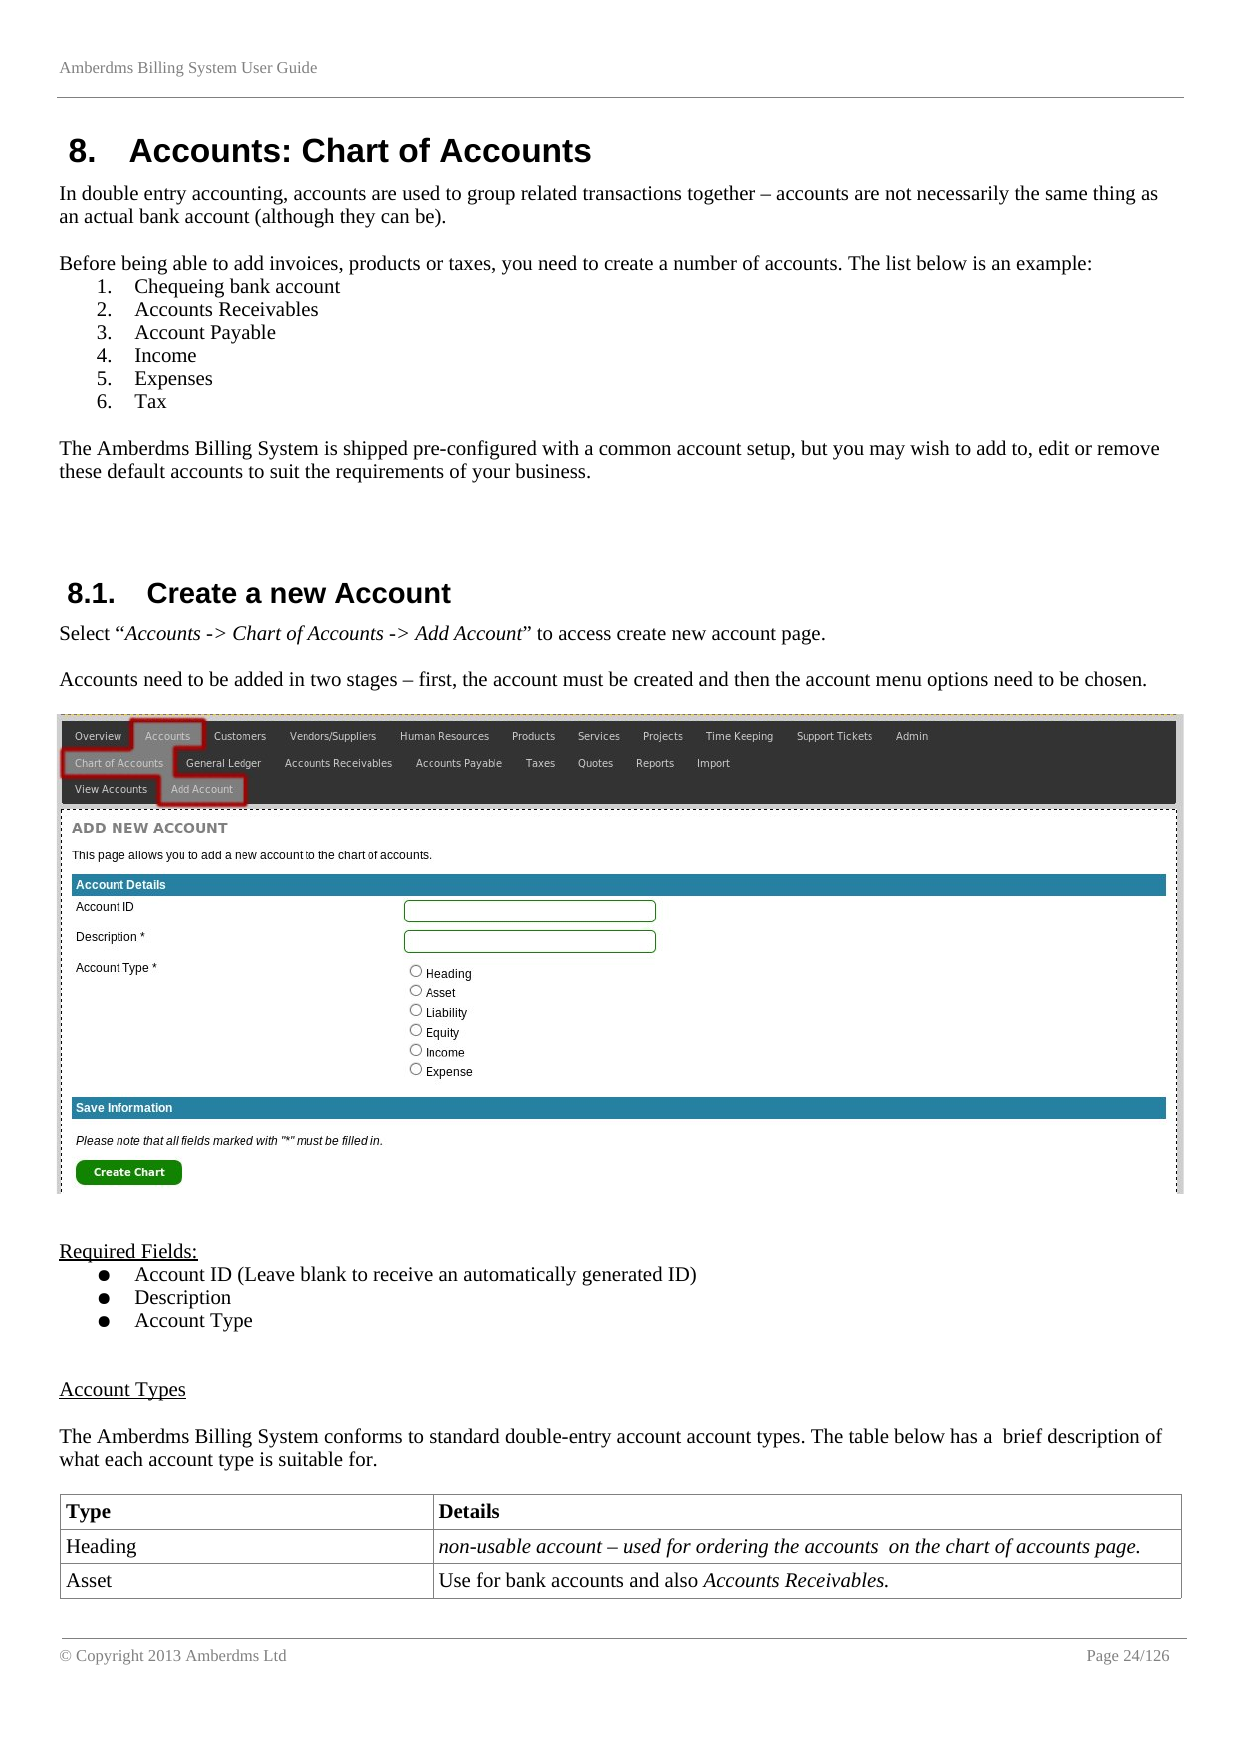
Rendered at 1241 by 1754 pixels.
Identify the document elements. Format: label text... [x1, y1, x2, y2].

table_header Details [434, 1495, 1181, 1529]
list Chequeing bank account [97, 274, 1181, 298]
list Account Payable [97, 321, 1181, 344]
list Accounts Receivables [97, 298, 1181, 321]
list Account ID (Leave blank to receive an automatically generated ID) [97, 1263, 1181, 1286]
list Tax [97, 390, 1181, 413]
picture [56, 714, 1184, 1194]
text Before being able to add invoices, products or taxes, you need to create a number of accounts. The list below is an example: [59, 251, 1181, 274]
table_header Type [61, 1495, 433, 1529]
text Select “Accounts -> Chart of Accounts -> Add Account” to access create new account page. [59, 622, 1181, 645]
table_cell Heading [61, 1530, 433, 1563]
text The Amberdms Billing System is shipped pre-configured with a common account setup, but you may wish to add to, edit or remove these default accounts to suit the requirements of your business. [59, 436, 1181, 483]
list Description [97, 1286, 1181, 1309]
table_cell Use for bank accounts and also Accounts Receivables. [434, 1564, 1181, 1598]
text Required Fields: [59, 1239, 1181, 1263]
text In double entry accounting, accounts are used to group related transactions together – accounts are not necessarily the same thing as an actual bank account (although they can be). [59, 182, 1181, 228]
text The Amberdms Billing System conforms to standard double-entry account account types. The table below has a brief description of what each account type is suitable for. [59, 1424, 1181, 1471]
table_cell Asset [61, 1564, 433, 1598]
subtitle Create a new Account [59, 577, 1181, 609]
list Account Type [97, 1309, 1181, 1332]
text Accounts need to be added in two stages – first, the account must be created and then the account menu options need to be chosen. [59, 668, 1181, 691]
list Income [97, 344, 1181, 367]
table_cell non-usable account – used for ordering the accounts on the chart of accounts page. [434, 1530, 1181, 1563]
list Expenses [97, 367, 1181, 390]
subtitle Accounts: Chart of Accounts [59, 132, 1181, 169]
text Account Types [59, 1378, 1181, 1401]
